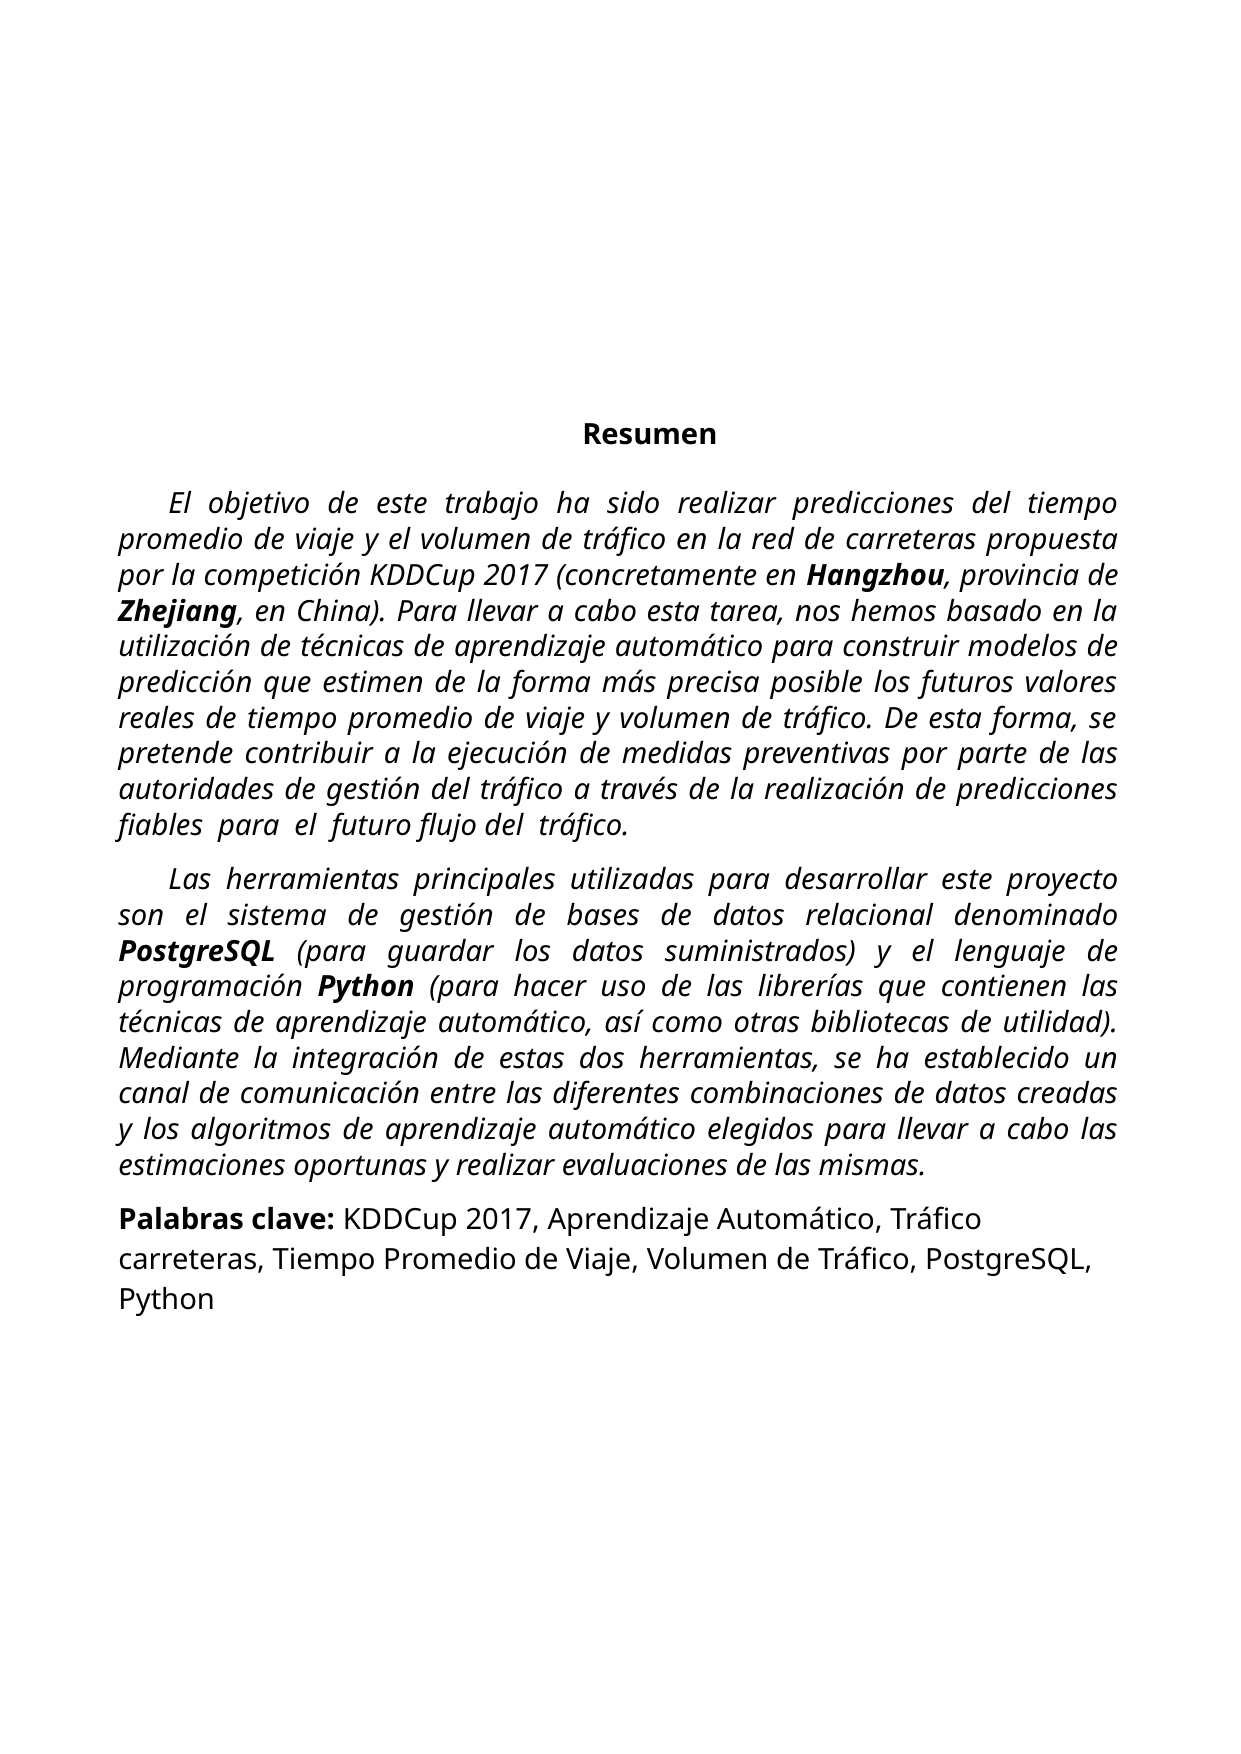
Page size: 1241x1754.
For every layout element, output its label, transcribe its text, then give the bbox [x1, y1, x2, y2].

text Resumen [118, 413, 1122, 453]
text El objetivo de este trabajo ha sido realizar predicciones del tiempo promedio de viaje y el volumen de tráfico en la red de carreteras propuesta por la competición KDDCup 2017 (concretamente en Hangzhou, provincia de Zhejiang, en China). Para llevar a cabo esta tarea, nos hemos basado en la utilización de técnicas de aprendizaje automático para construir modelos de predicción que estimen de la forma más precisa posible los futuros valores reales de tiempo promedio de viaje y volumen de tráfico. De esta forma, se pretende contribuir a la ejecución de medidas preventivas por parte de las autoridades de gestión del tráfico a través de la realización de predicciones fiables para el futuro flujo del tráfico. [118, 483, 1122, 844]
text Palabras clave: KDDCup 2017, Aprendizaje Automático, Tráfico carreteras, Tiempo Promedio de Viaje, Volumen de Tráfico, PostgreSQL, Python [118, 1198, 1122, 1318]
text Las herramientas principales utilizadas para desarrollar este proyecto son el sistema de gestión de bases de datos relacional denominado PostgreSQL (para guardar los datos suministrados) y el lenguaje de programación Python (para hacer uso de las librerías que contienen las técnicas de aprendizaje automático, así como otras bibliotecas de utilidad). Mediante la integración de estas dos herramientas, se ha establecido un canal de comunicación entre las diferentes combinaciones de datos creadas y los algoritmos de aprendizaje automático elegidos para llevar a cabo las estimaciones oportunas y realizar evaluaciones de las mismas. [118, 858, 1122, 1184]
